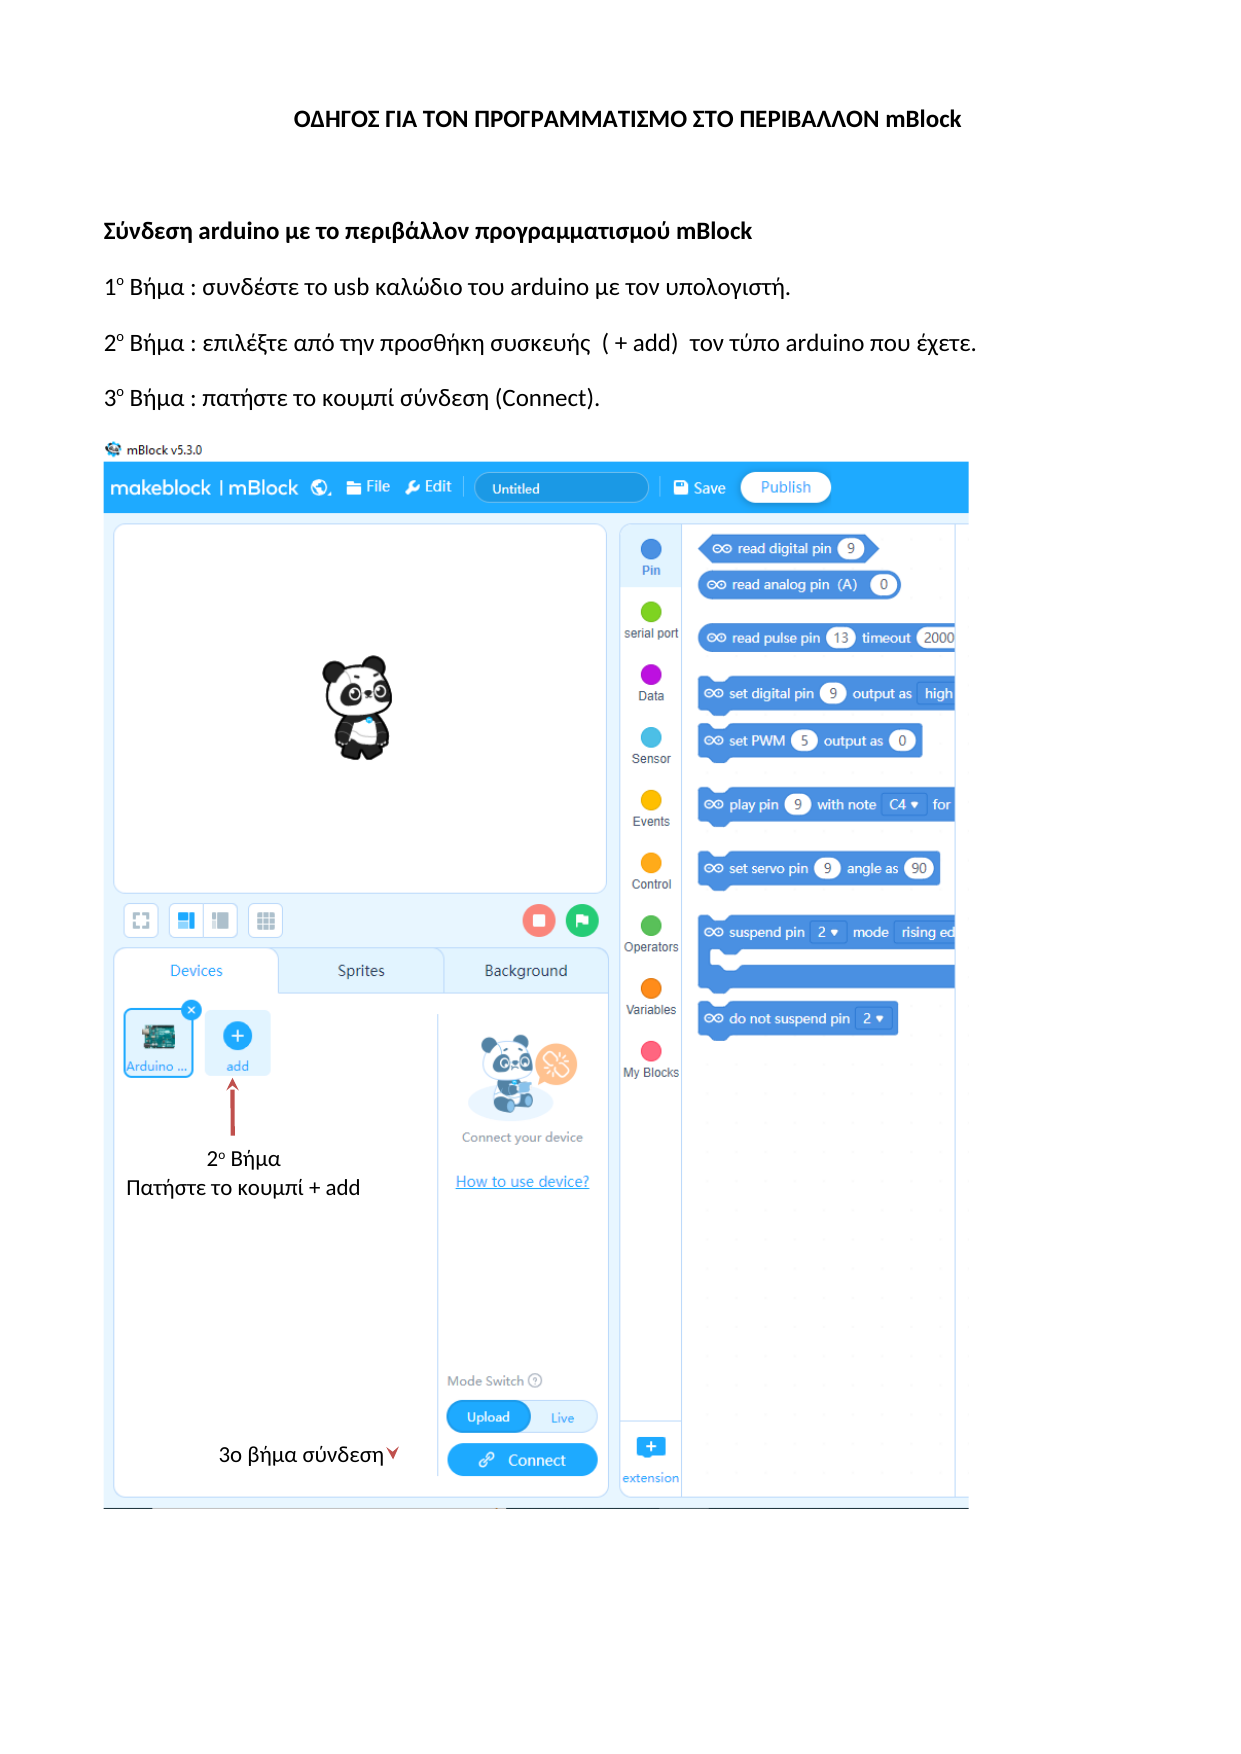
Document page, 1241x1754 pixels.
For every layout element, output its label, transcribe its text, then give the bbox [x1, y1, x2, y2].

text ΟΔΗΓΟΣ ΓΙΑ ΤΟΝ ΠΡΟΓΡΑΜΜΑΤΙΣΜΟ ΣΤΟ ΠΕΡΙΒΑΛΛΟΝ mBlock [103, 103, 1152, 134]
text 3ο Βήμα : πατήστε το κουμπί σύνδεση (Connect). [103, 383, 1152, 413]
text 1ο Βήμα : συνδέστε το usb καλώδιο του arduino με τον υπολογιστή. [103, 271, 1152, 301]
text 2ο Βήμα : επιλέξτε από την προσθήκη συσκευής ( + add) τον τύπο arduino που έχετε. [103, 327, 1152, 357]
text Σύνδεση arduino με το περιβάλλον προγραμματισμού mBlock [103, 215, 1152, 246]
picture [103, 438, 969, 1509]
